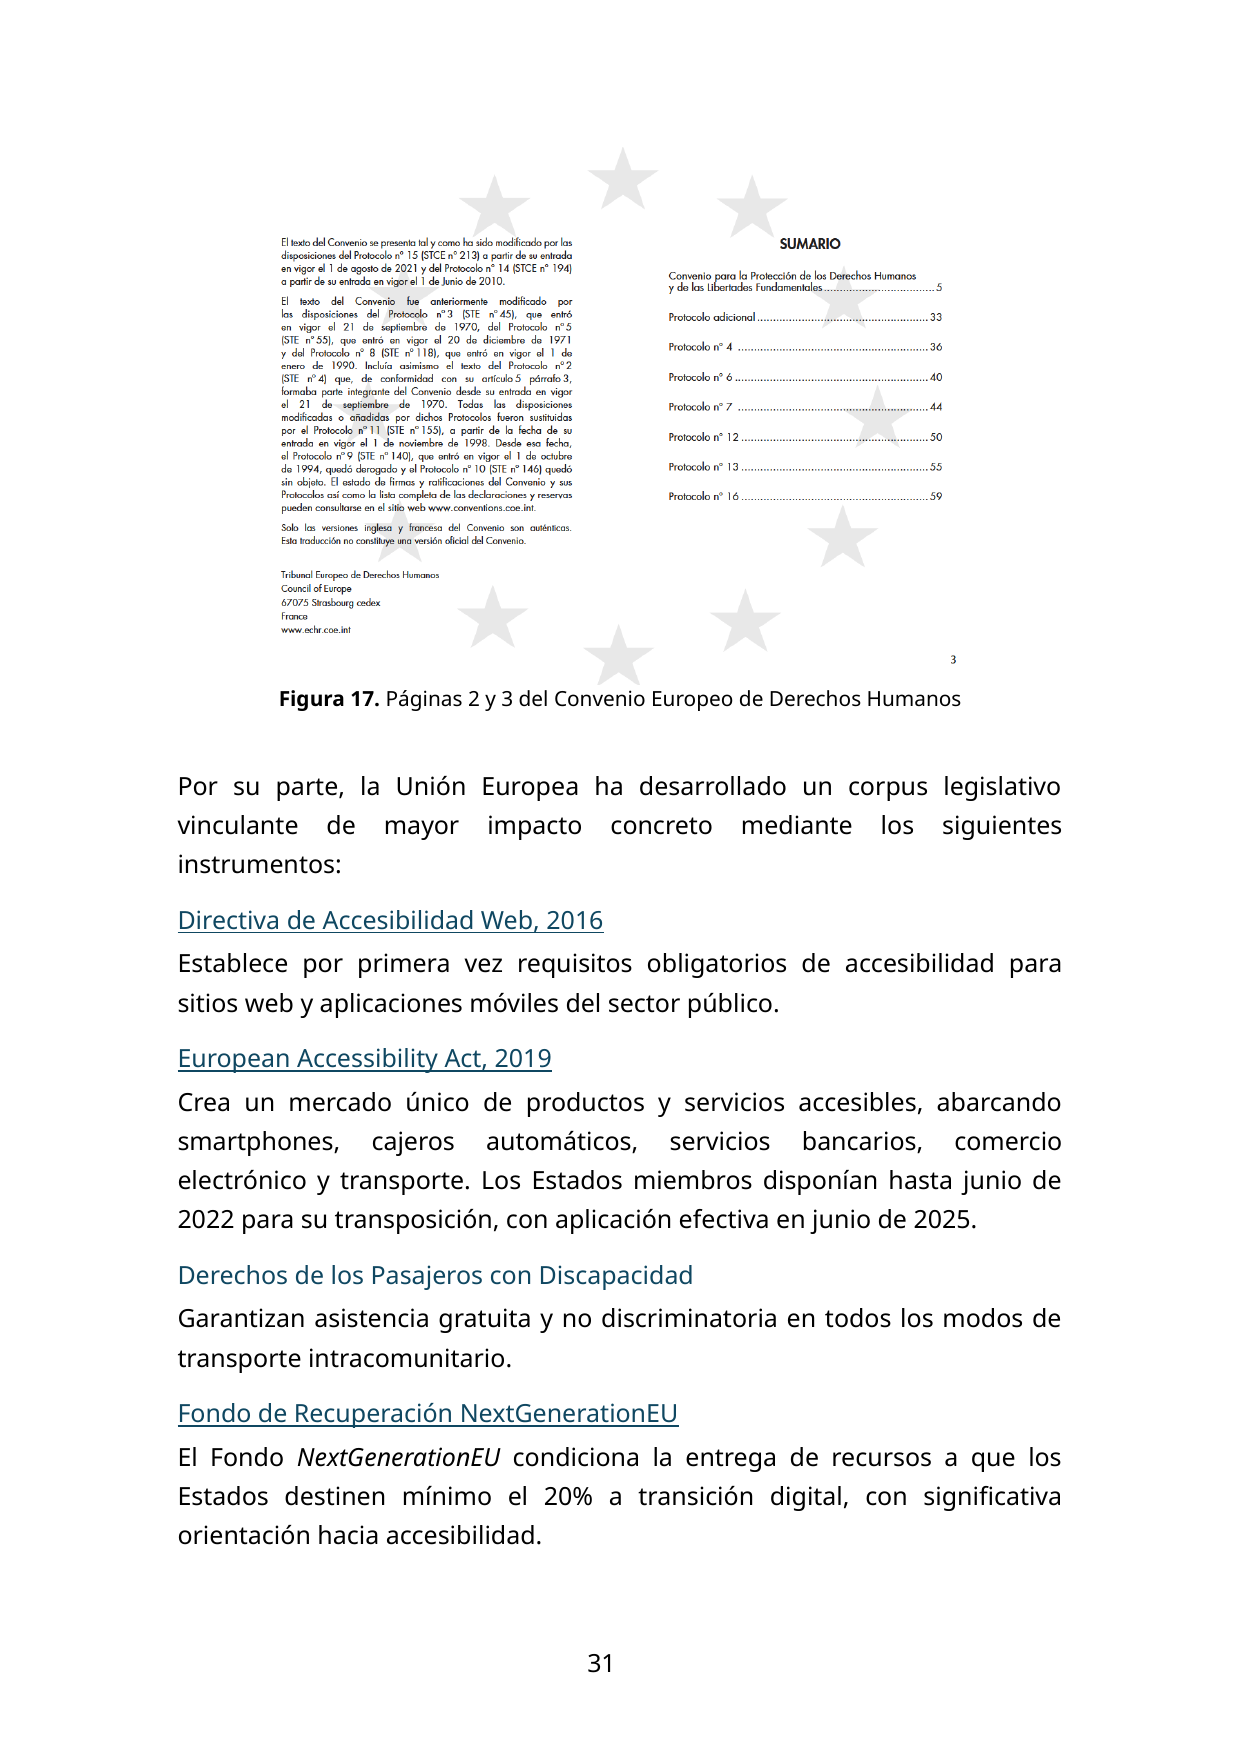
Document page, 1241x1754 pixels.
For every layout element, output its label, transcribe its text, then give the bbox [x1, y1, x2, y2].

text Garantizan asistencia gratuita y no discriminatoria en todos los modos de transporte intracomunitario. [177, 1301, 1063, 1374]
text Establece por primera vez requisitos obligatorios de accesibilidad para sitios web y aplicaciones móviles del sector público. [177, 946, 1063, 1019]
subtitle Directiva de Accesibilidad Web, 2016 [177, 903, 1063, 937]
text Por su parte, la Unión Europea ha desarrollado un corpus legislativo vinculante de mayor impacto concreto mediante los siguientes instrumentos: [177, 769, 1063, 881]
subtitle European Accessibility Act, 2019 [177, 1041, 1063, 1075]
table_header [999, 148, 1016, 684]
text El Fondo NextGenerationEU condiciona la entrega de recursos a que los Estados destinen mínimo el 20% a transición digital, con significativa orientación hacia accesibilidad. [177, 1439, 1063, 1552]
subtitle Fondo de Recuperación NextGenerationEU [177, 1396, 1063, 1430]
subtitle Derechos de los Pasajeros con Discapacidad [177, 1258, 1063, 1292]
picture [235, 147, 999, 685]
table_cell Figura 17. Páginas 2 y 3 del Convenio Europeo de Derechos Humanos [224, 684, 1016, 713]
table_header [224, 148, 235, 684]
text Crea un mercado único de productos y servicios accesibles, abarcando smartphones, cajeros automáticos, servicios bancarios, comercio electrónico y transporte. Los Estados miembros disponían hasta junio de 2022 para su transposición, con aplicación efectiva en junio de 2025. [177, 1084, 1063, 1236]
